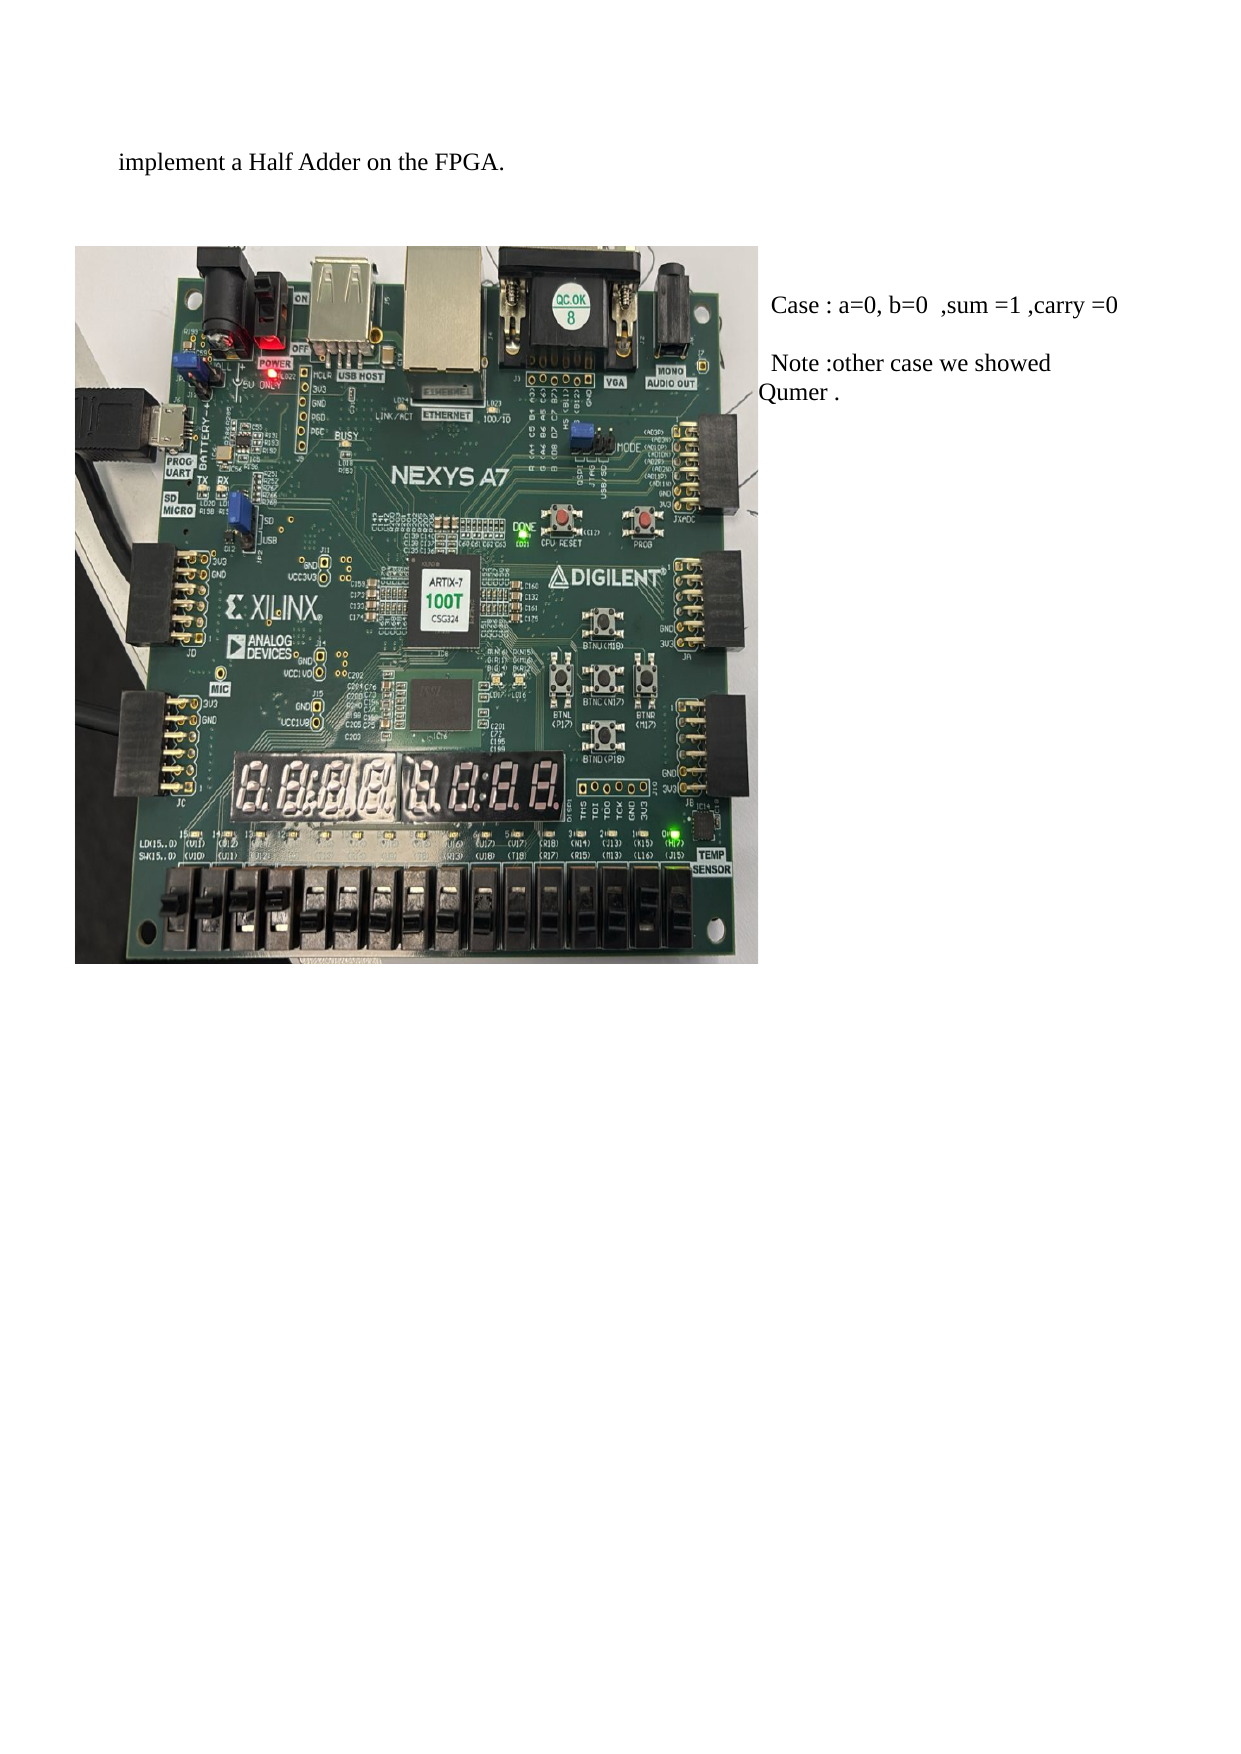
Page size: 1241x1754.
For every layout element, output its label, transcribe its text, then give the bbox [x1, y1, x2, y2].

text Note :other case we showed Qumer . [118, 348, 1122, 406]
text implement a Half Adder on the FPGA. [118, 147, 1122, 176]
text Case : a=0, b=0 ,sum =1 ,carry =0 [118, 291, 1122, 319]
